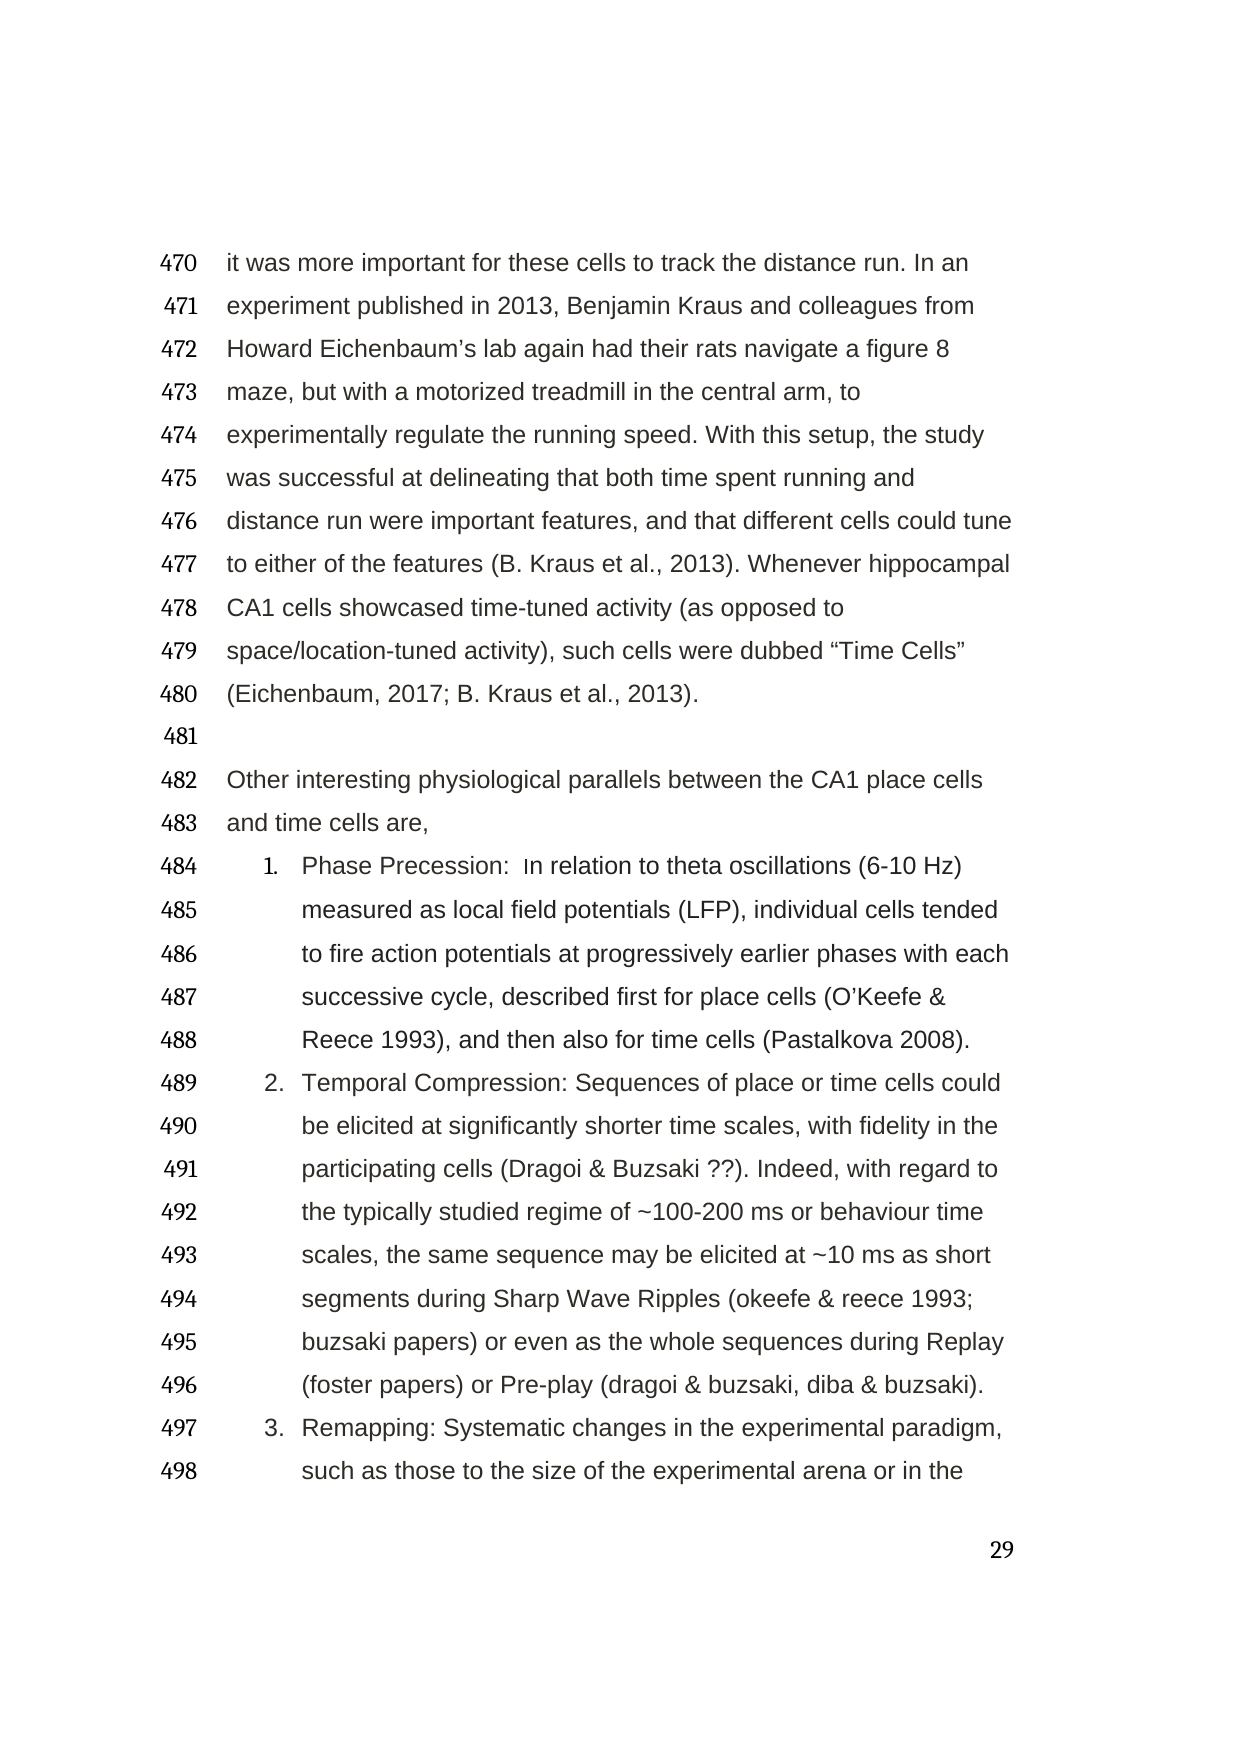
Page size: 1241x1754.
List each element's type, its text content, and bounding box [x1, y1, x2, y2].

list Remapping: Systematic changes in the experimental paradigm, such as those to the size of the experimental arena or in the [264, 1413, 1014, 1485]
list Temporal Compression: Sequences of place or time cells could be elicited at significantly shorter time scales, with fidelity in the participating cells (Dragoi & Buzsaki ??). Indeed, with regard to the typically studied regime of ~100-200 ms or behaviour time scales, the same sequence may be elicited at ~10 ms as short segments during Sharp Wave Ripples (okeefe & reece 1993; buzsaki papers) or even as the whole sequences during Replay (foster papers) or Pre-play (dragoi & buzsaki, diba & buzsaki). [264, 1068, 1014, 1398]
text it was more important for these cells to track the distance run. In an experiment published in 2013, Benjamin Kraus and colleagues from Howard Eichenbaum’s lab again had their rats navigate a figure 8 maze, but with a motorized treadmill in the central arm, to experimentally regulate the running speed. With this setup, the study was successful at delineating that both time spent running and distance run were important features, and that different cells could tune to either of the features (B. Kraus et al., 2013)⁠. Whenever hippocampal CA1 cells showcased time-tuned activity (as opposed to space/location-tuned activity), such cells were dubbed “Time Cells” (Eichenbaum, 2017; B. Kraus et al., 2013)⁠. [226, 248, 1014, 708]
text Other interesting physiological parallels between the CA1 place cells and time cells are, [226, 765, 1014, 837]
list Phase Precession: In relation to theta oscillations (6-10 Hz) measured as local field potentials (LFP), individual cells tended to fire action potentials at progressively earlier phases with each successive cycle, described first for place cells (O’Keefe & Reece 1993), and then also for time cells (Pastalkova 2008). [264, 851, 1014, 1053]
